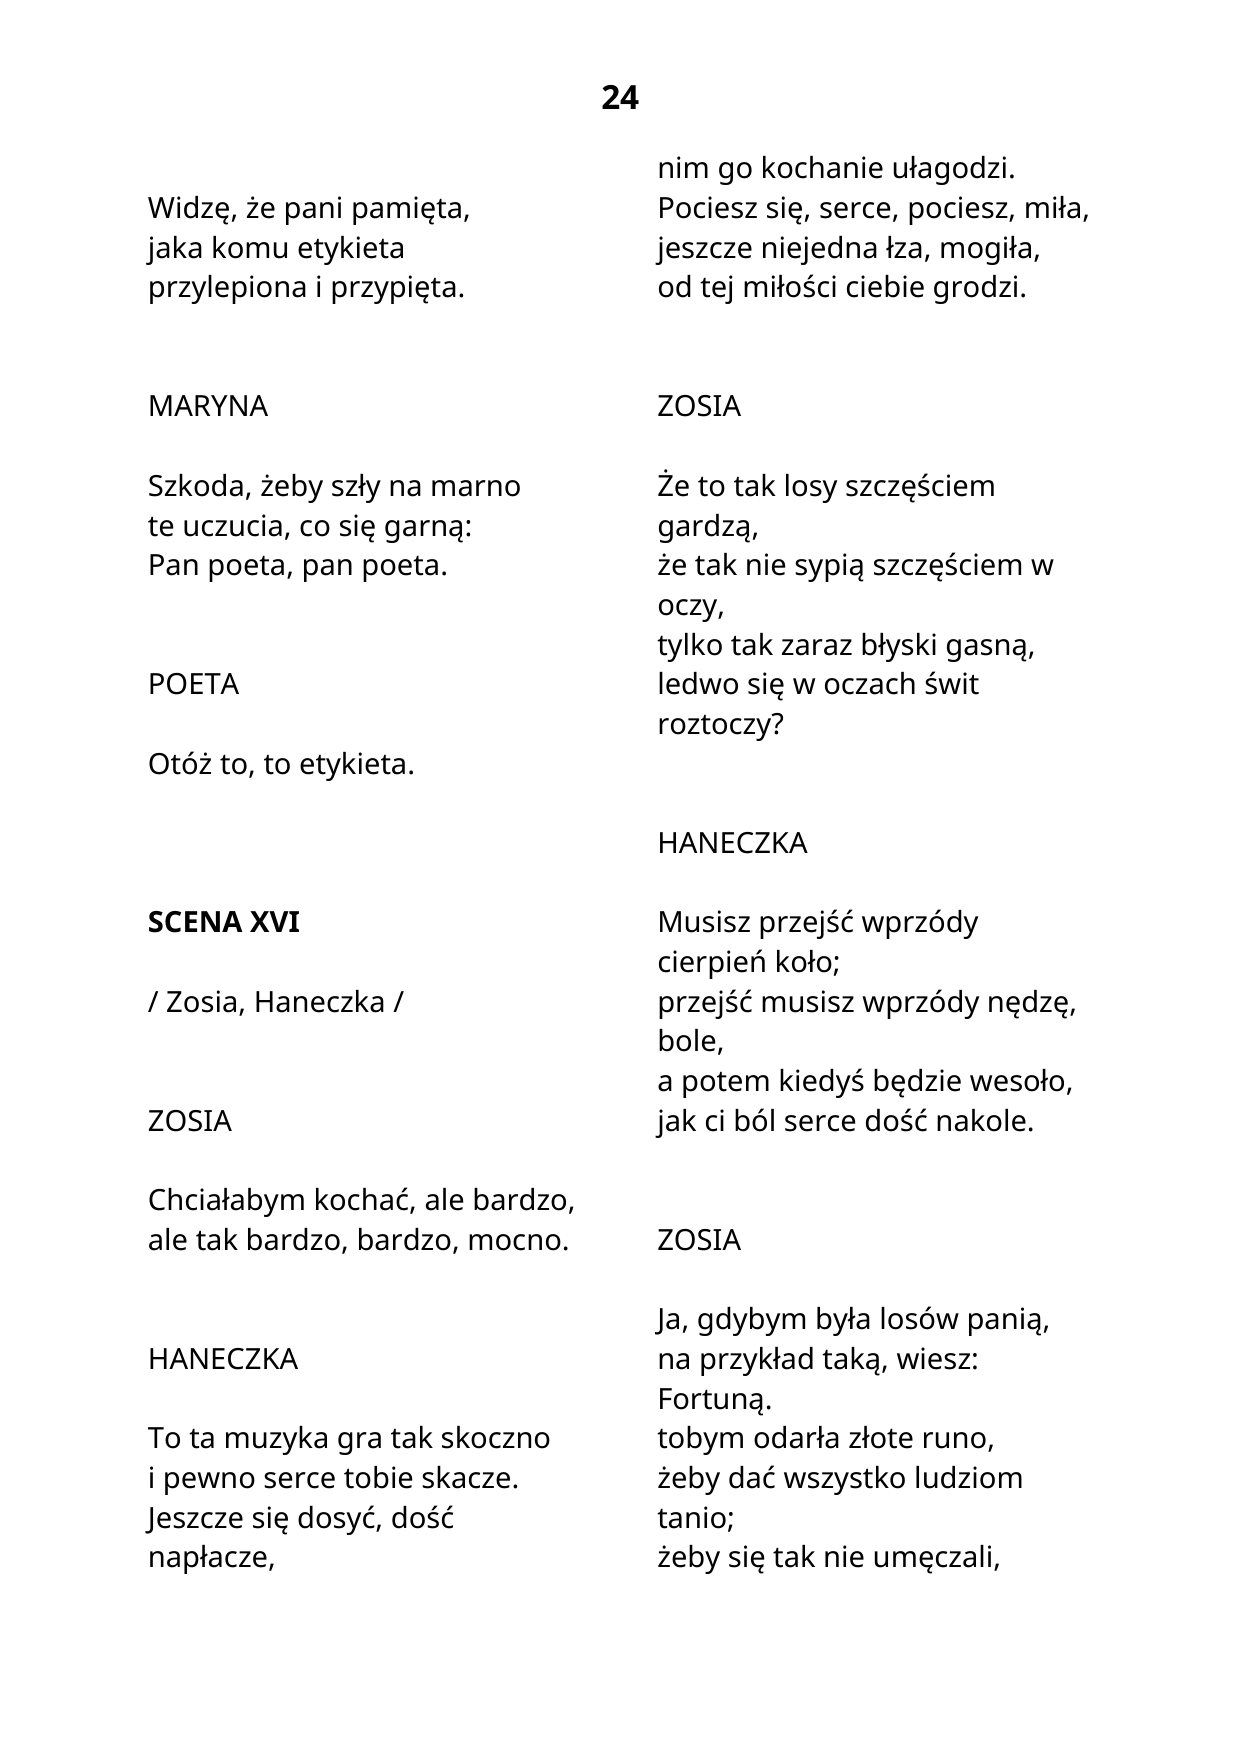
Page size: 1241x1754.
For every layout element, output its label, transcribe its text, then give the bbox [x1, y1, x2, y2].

text Że to tak losy szczęściem gardzą, [657, 465, 1093, 544]
text żeby się tak nie umęczali, [657, 1537, 1093, 1576]
text ZOSIA [657, 1219, 1093, 1259]
text Jeszcze się dosyć, dość napłacze, [148, 1497, 583, 1576]
text Chciałabym kochać, ale bardzo, [148, 1179, 583, 1219]
text POETA [148, 663, 583, 703]
text przejść musisz wprzódy nędzę, bole, [657, 981, 1093, 1060]
text / Zosia, Haneczka / [148, 981, 583, 1021]
text przylepiona i przypięta. [148, 267, 583, 306]
text tobym odarła złote runo, [657, 1418, 1093, 1457]
text SCENA XVI [148, 902, 583, 941]
text ZOSIA [657, 386, 1093, 425]
text Musisz przejść wprzódy cierpień koło; [657, 902, 1093, 981]
text jeszcze niejedna łza, mogiła, [657, 227, 1093, 267]
text jak ci ból serce dość nakole. [657, 1100, 1093, 1140]
text ZOSIA [148, 1100, 583, 1140]
text na przykład taką, wiesz: Fortuną. [657, 1338, 1093, 1418]
text tylko tak zaraz błyski gasną, [657, 624, 1093, 663]
text Otóż to, to etykieta. [148, 743, 583, 783]
text żeby dać wszystko ludziom tanio; [657, 1457, 1093, 1537]
text Pan poeta, pan poeta. [148, 544, 583, 584]
text HANECZKA [148, 1338, 583, 1378]
text a potem kiedyś będzie wesoło, [657, 1060, 1093, 1100]
text te uczucia, co się garną: [148, 505, 583, 544]
text Szkoda, żeby szły na marno [148, 465, 583, 505]
text HANECZKA [657, 822, 1093, 862]
text ale tak bardzo, bardzo, mocno. [148, 1219, 583, 1259]
text od tej miłości ciebie grodzi. [657, 267, 1093, 306]
text Ja, gdybym była losów panią, [657, 1298, 1093, 1338]
text że tak nie sypią szczęściem w oczy, [657, 544, 1093, 624]
text Pociesz się, serce, pociesz, miła, [657, 187, 1093, 227]
text To ta muzyka gra tak skoczno [148, 1418, 583, 1457]
text MARYNA [148, 386, 583, 425]
text jaka komu etykieta [148, 227, 583, 267]
text nim go kochanie ułagodzi. [657, 148, 1093, 187]
text i pewno serce tobie skacze. [148, 1457, 583, 1497]
text Widzę, że pani pamięta, [148, 187, 583, 227]
text ledwo się w oczach świt roztoczy? [657, 663, 1093, 743]
